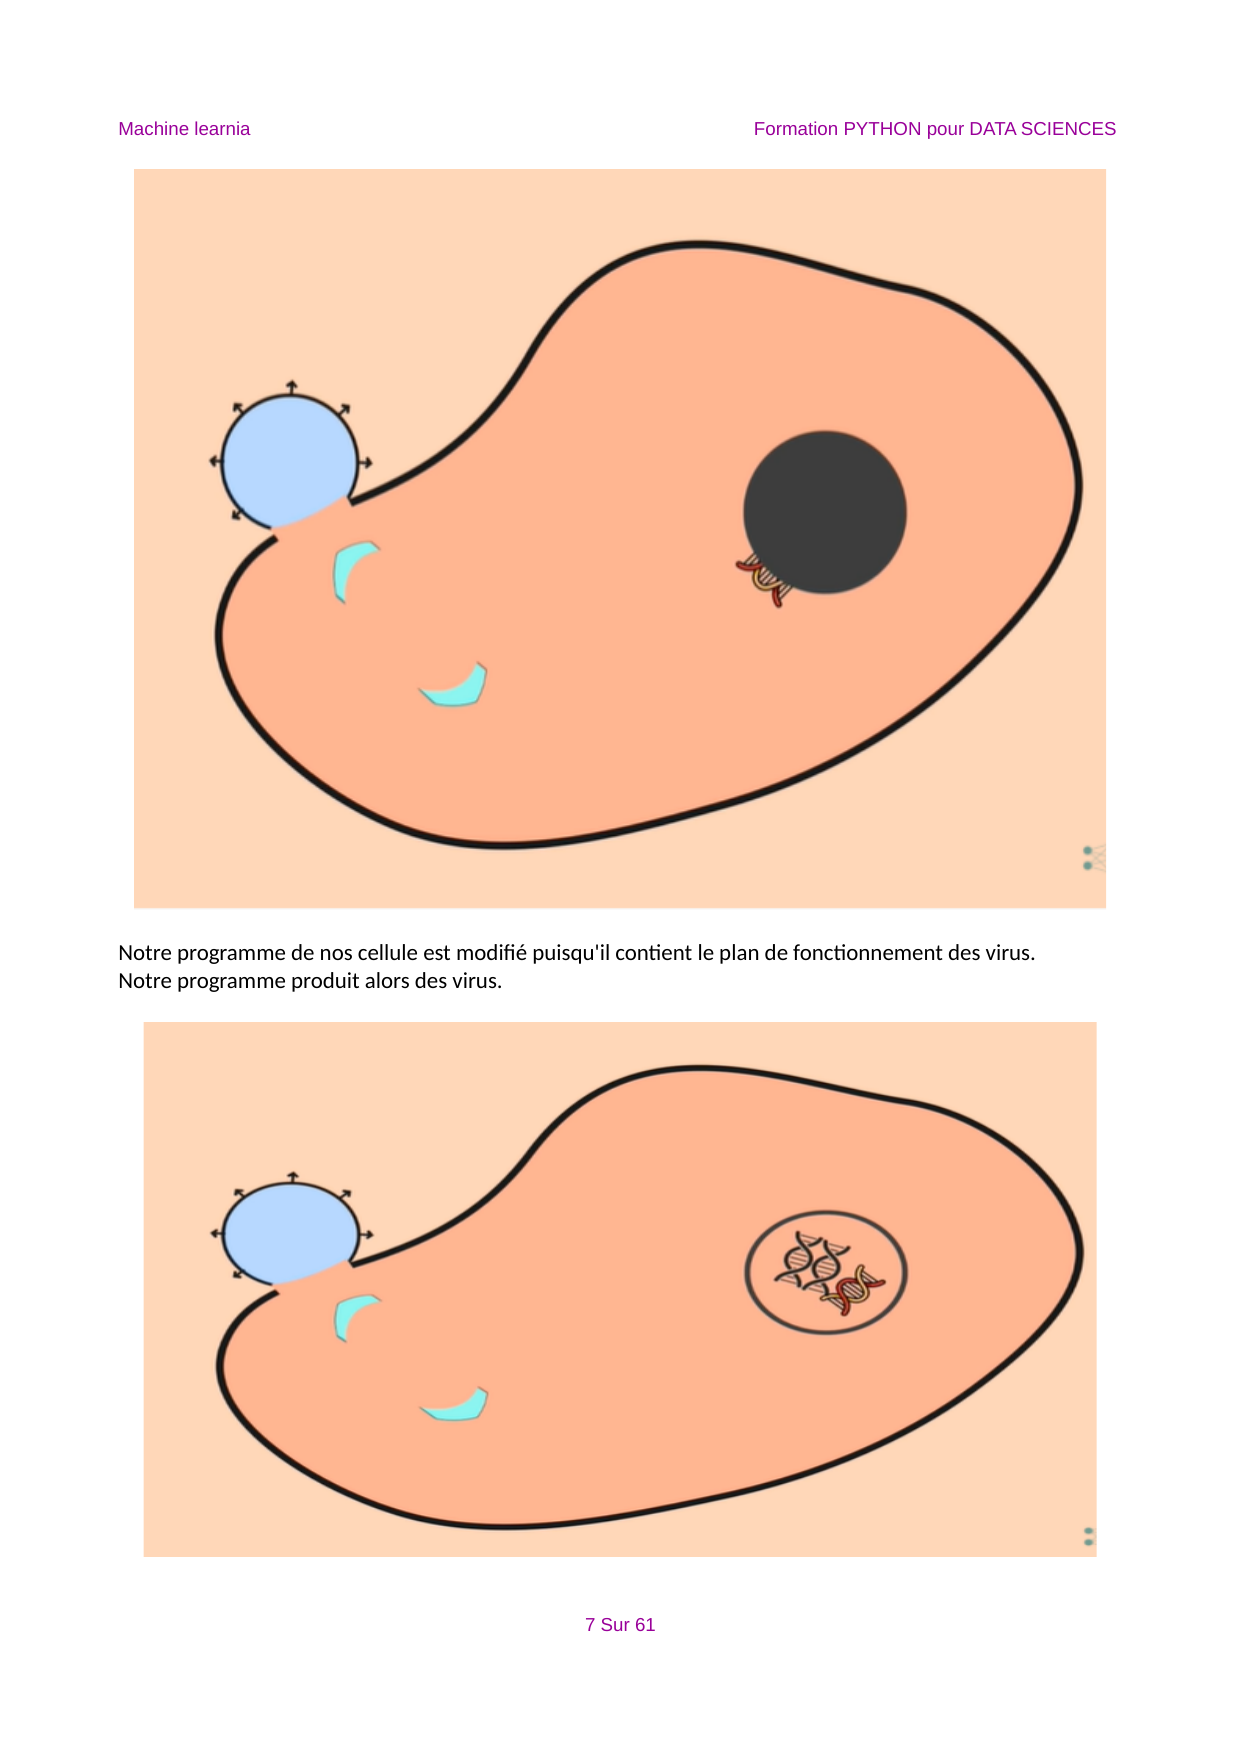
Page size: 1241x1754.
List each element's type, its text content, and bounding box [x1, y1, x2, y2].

picture [143, 1022, 1097, 1557]
picture [134, 169, 1107, 910]
text Notre programme de nos cellule est modifié puisqu'il contient le plan de fonctionnement des virus. Notre programme produit alors des virus. [118, 938, 1122, 994]
